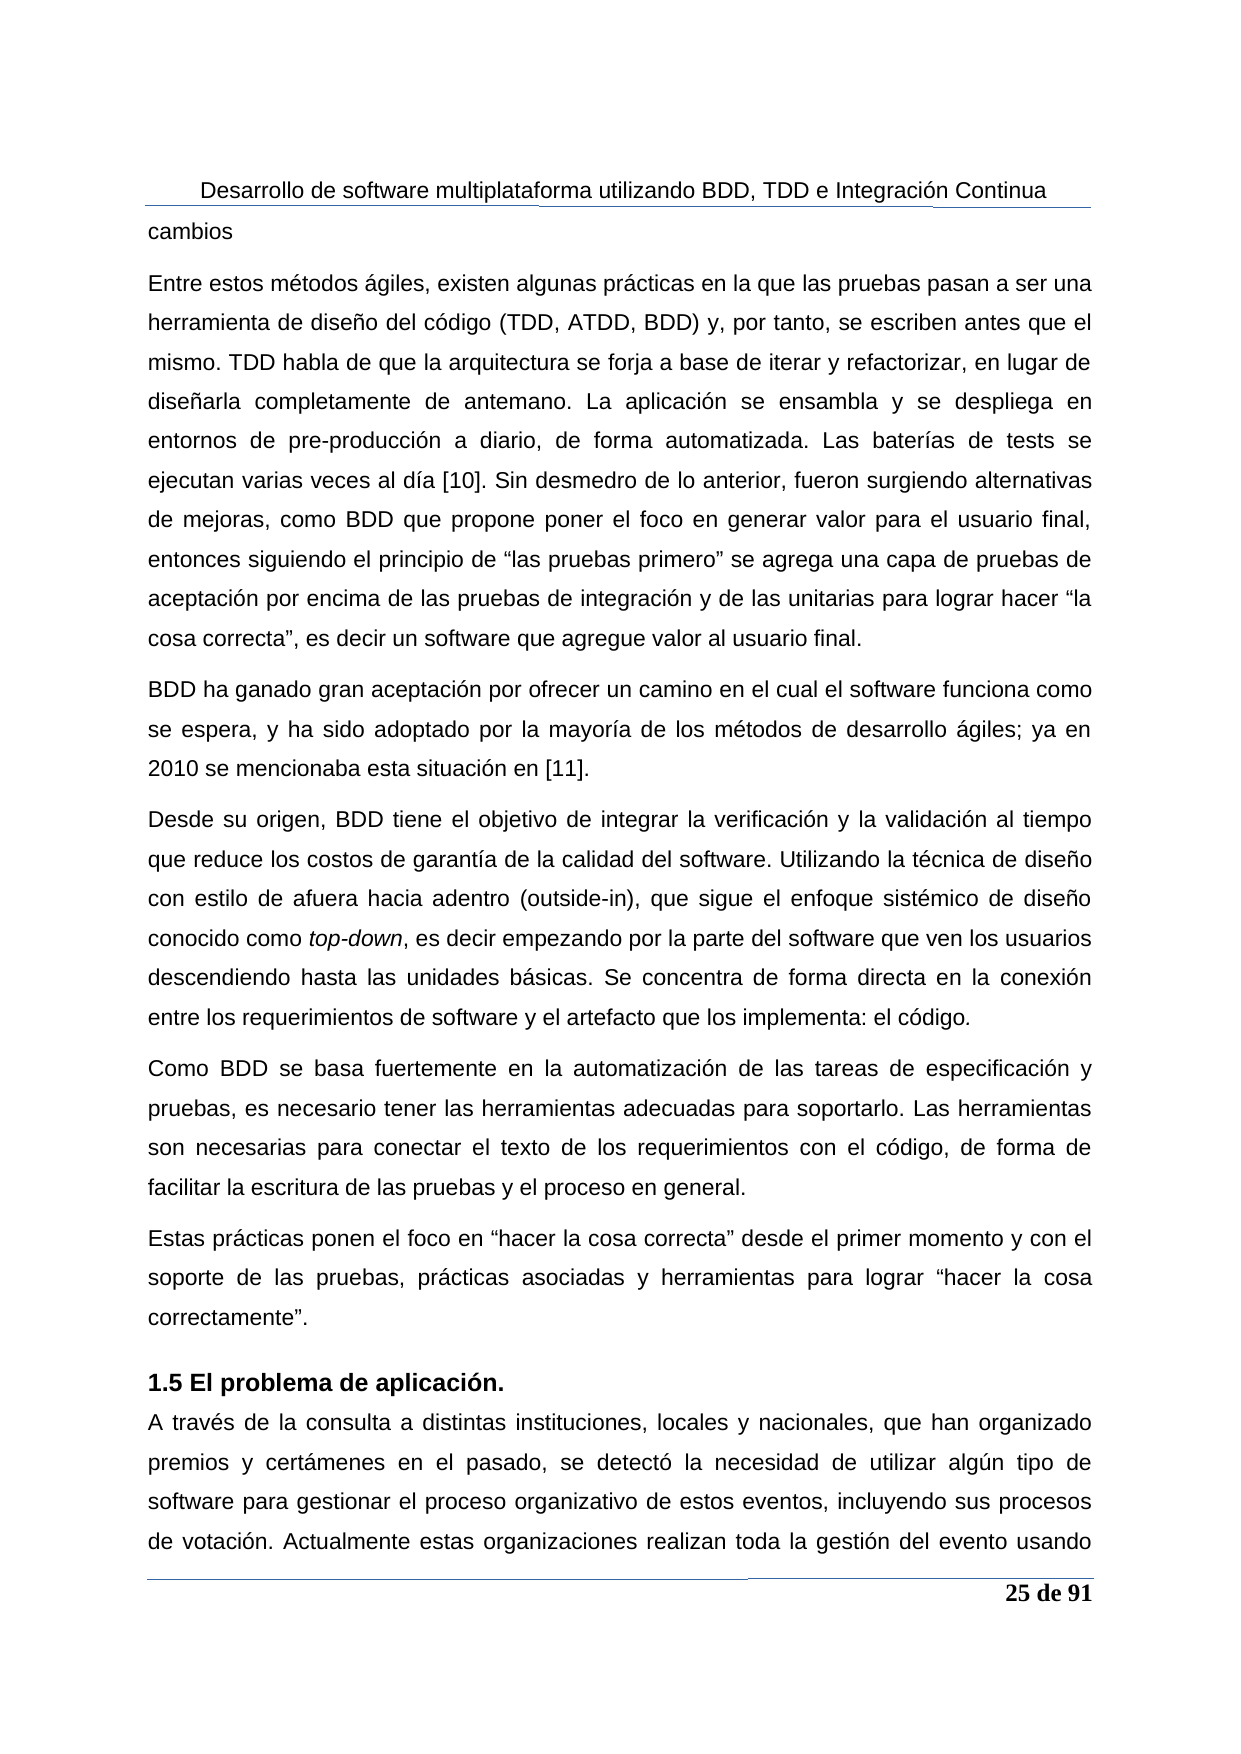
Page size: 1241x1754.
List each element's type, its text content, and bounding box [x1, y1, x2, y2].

text Como BDD se basa fuertemente en la automatización de las tareas de especificación y pruebas, es necesario tener las herramientas adecuadas para soportarlo. Las herramientas son necesarias para conectar el texto de los requerimientos con el código, de forma de facilitar la escritura de las pruebas y el proceso en general. [148, 1055, 1093, 1200]
text Entre estos métodos ágiles, existen algunas prácticas en la que las pruebas pasan a ser una herramienta de diseño del código (TDD, ATDD, BDD) y, por tanto, se escriben antes que el mismo. TDD habla de que la arquitectura se forja a base de iterar y refactorizar, en lugar de diseñarla completamente de antemano. La aplicación se ensambla y se despliega en entornos de pre-producción a diario, de forma automatizada. Las baterías de tests se ejecutan varias veces al día [10]. Sin desmedro de lo anterior, fueron surgiendo alternativas de mejoras, como BDD que propone poner el foco en generar valor para el usuario final, entonces siguiendo el principio de “las pruebas primero” se agrega una capa de pruebas de aceptación por encima de las pruebas de integración y de las unitarias para lograr hacer “la cosa correcta”, es decir un software que agregue valor al usuario final. [148, 269, 1093, 651]
text BDD ha ganado gran aceptación por ofrecer un camino en el cual el software funciona como se espera, y ha sido adoptado por la mayoría de los métodos de desarrollo ágiles; ya en 2010 se mencionaba esta situación en [11]. [148, 676, 1093, 781]
text Estas prácticas ponen el foco en “hacer la cosa correcta” desde el primer momento y con el soporte de las pruebas, prácticas asociadas y herramientas para lograr “hacer la cosa correctamente”. [148, 1225, 1093, 1330]
text Desde su origen, BDD tiene el objetivo de integrar la verificación y la validación al tiempo que reduce los costos de garantía de la calidad del software. Utilizando la técnica de diseño con estilo de afuera hacia adentro (outside-in), que sigue el enfoque sistémico de diseño conocido como top-down, es decir empezando por la parte del software que ven los usuarios descendiendo hasta las unidades básicas. Se concentra de forma directa en la conexión entre los requerimientos de software y el artefacto que los implementa: el código. [148, 806, 1093, 1030]
text A través de la consulta a distintas instituciones, locales y nacionales, que han organizado premios y certámenes en el pasado, se detectó la necesidad de utilizar algún tipo de software para gestionar el proceso organizativo de estos eventos, incluyendo sus procesos de votación. Actualmente estas organizaciones realizan toda la gestión del evento usando [148, 1409, 1093, 1554]
text cambios [148, 218, 1093, 245]
subtitle 1.5 El problema de aplicación. [148, 1368, 1093, 1397]
